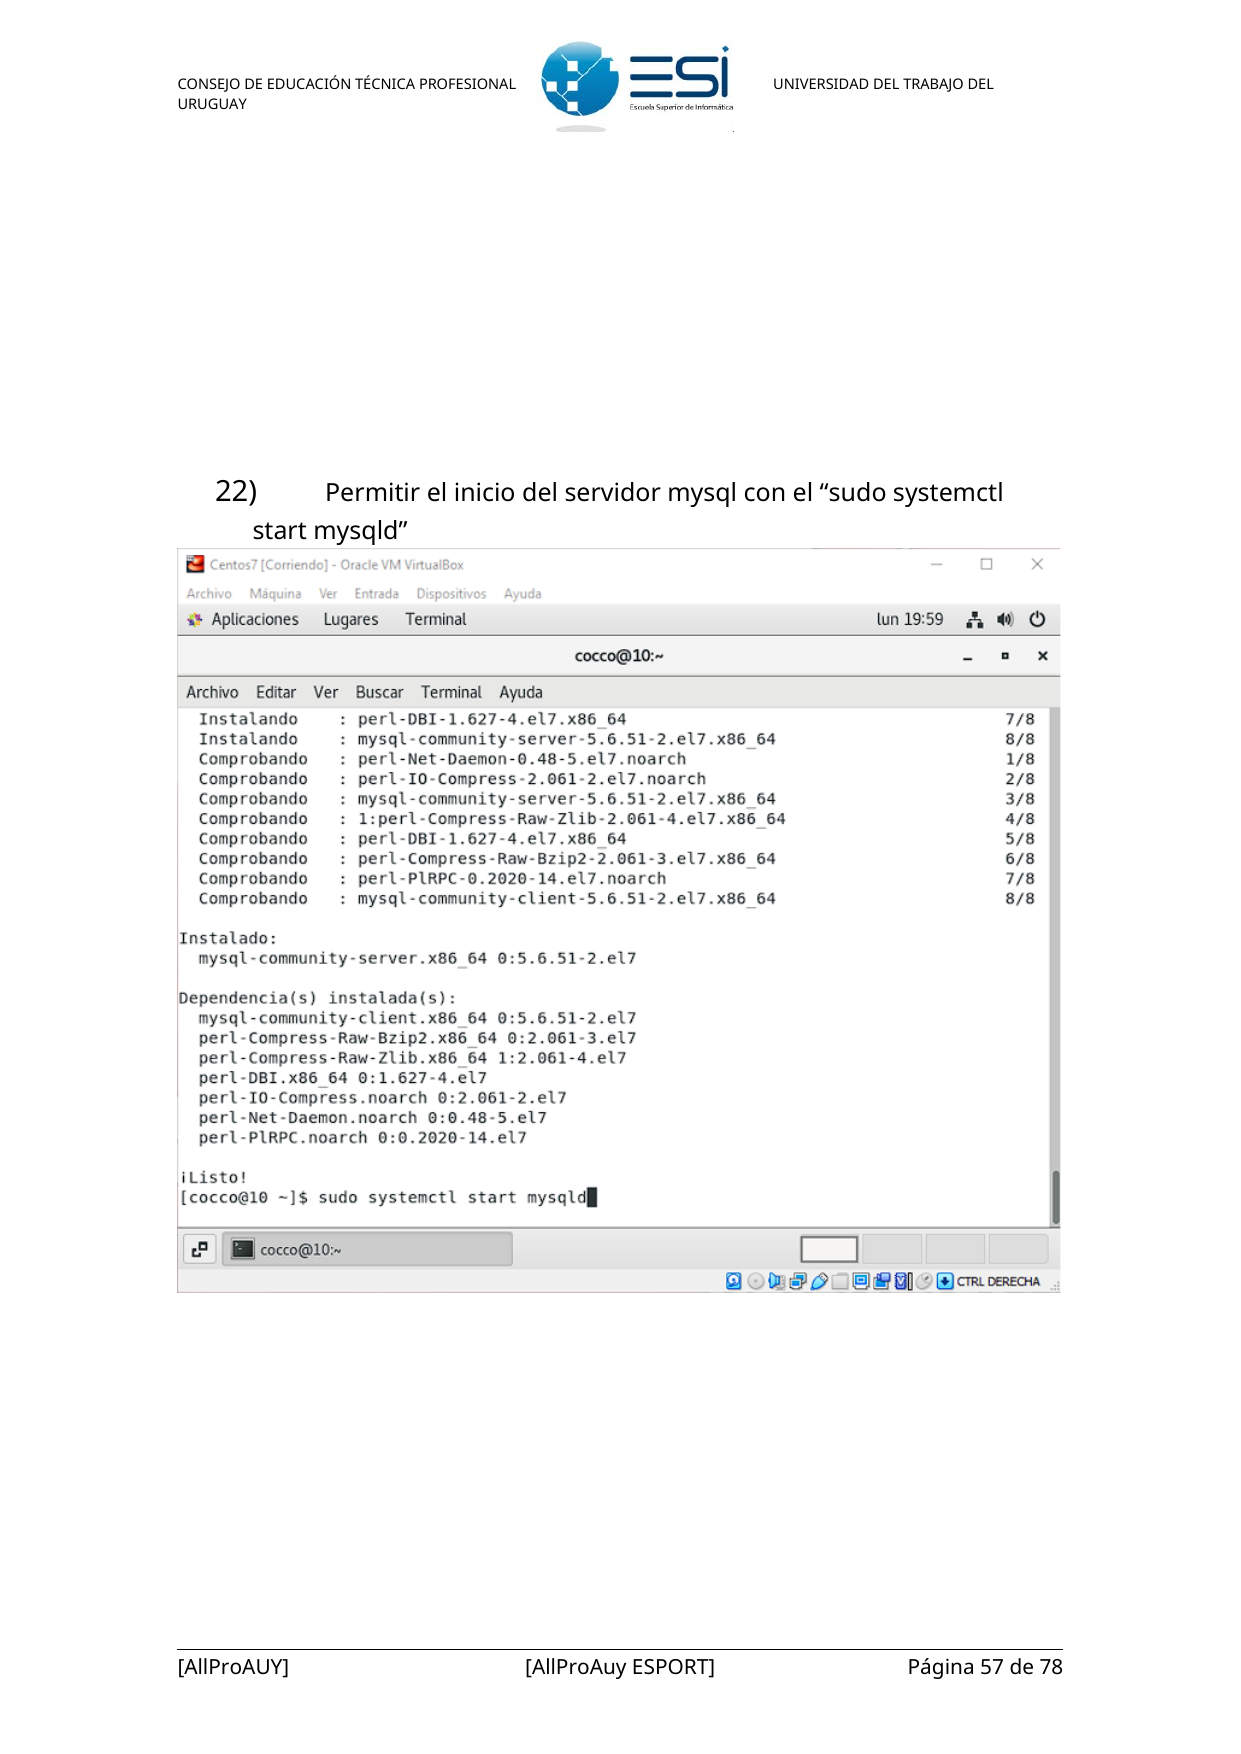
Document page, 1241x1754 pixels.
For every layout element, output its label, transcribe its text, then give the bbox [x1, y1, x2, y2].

list Permitir el inicio del servidor mysql con el “sudo systemctl start mysqld” [215, 471, 1063, 547]
picture [534, 39, 734, 132]
picture [177, 548, 1061, 1293]
